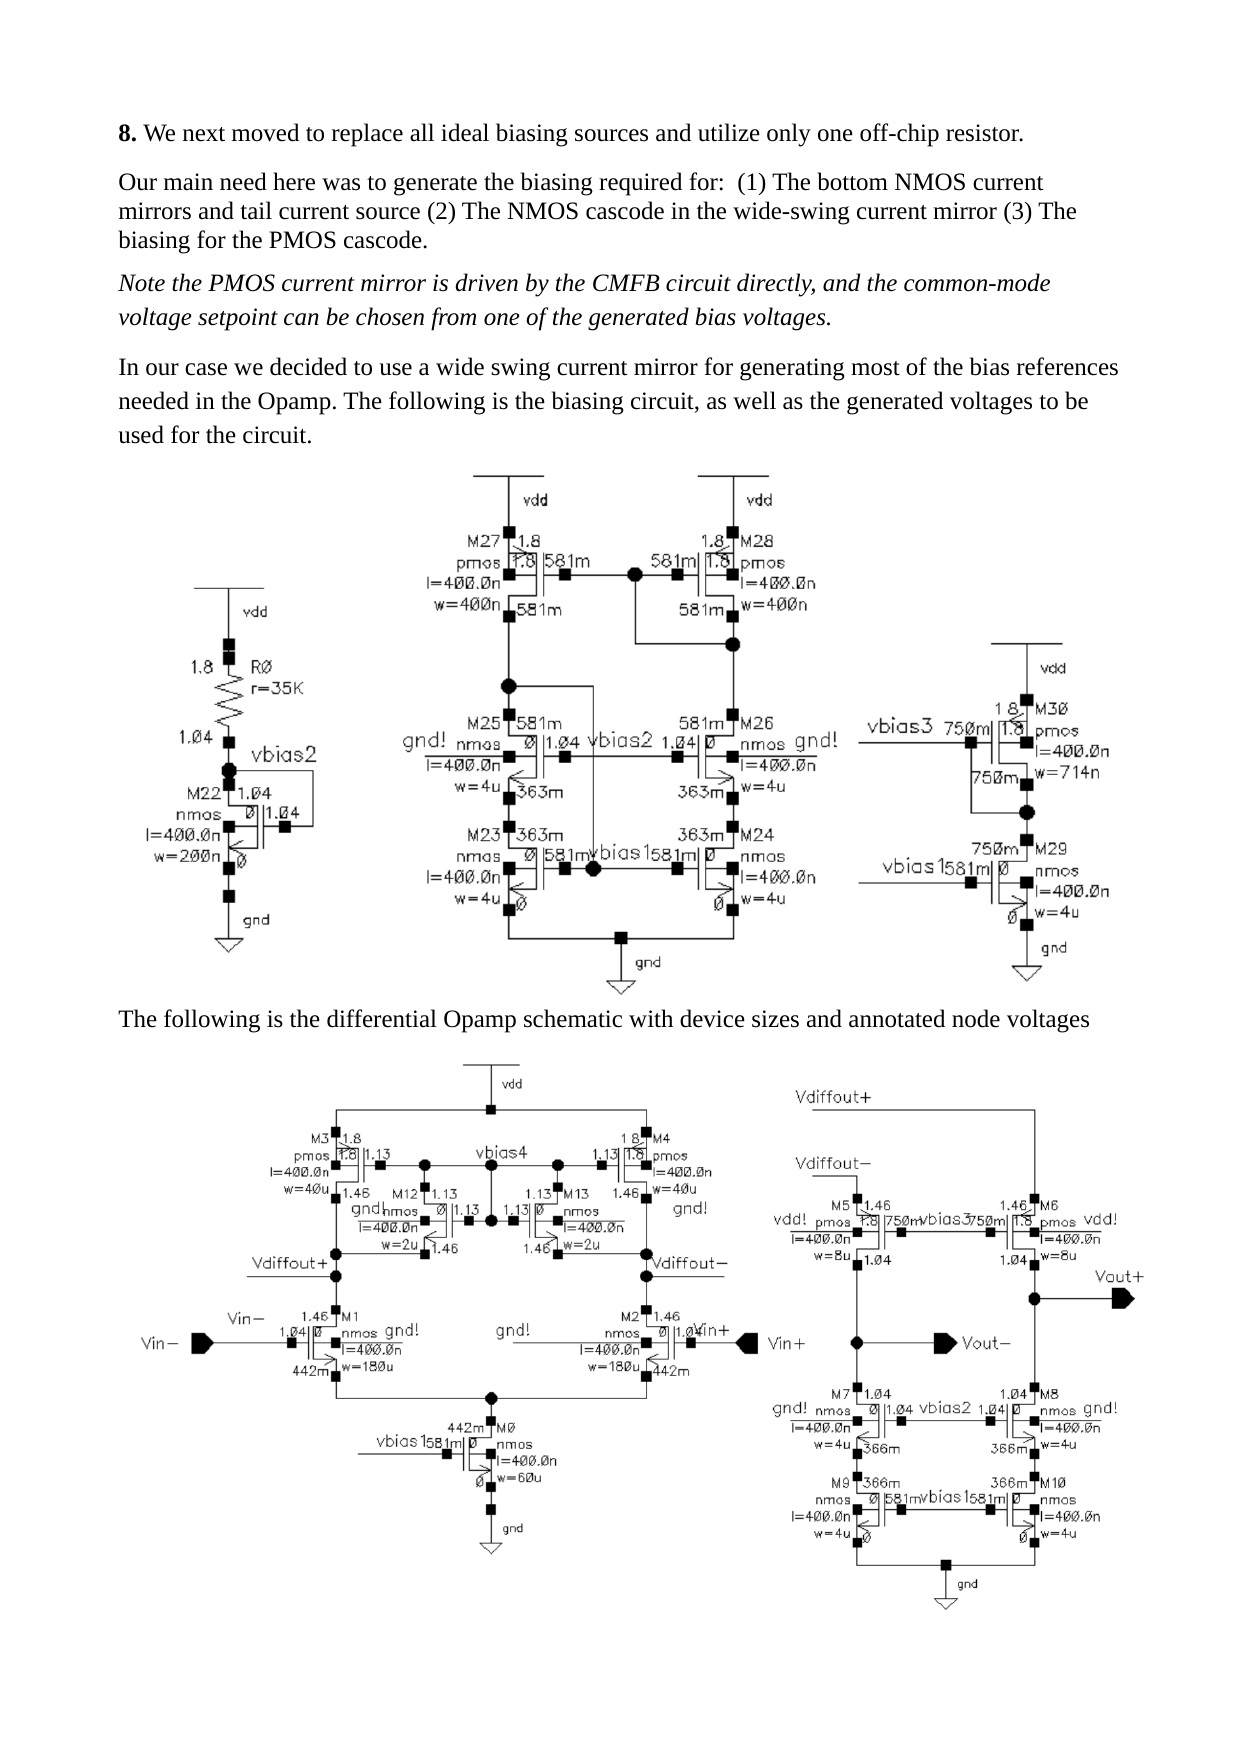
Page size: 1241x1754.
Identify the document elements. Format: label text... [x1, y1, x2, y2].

text The following is the differential Opamp schematic with device sizes and annotated node voltages [118, 998, 1122, 1032]
picture [118, 469, 1123, 998]
text In our case we decided to use a wide swing current mirror for generating most of the bias references needed in the Opamp. The following is the biasing circuit, as well as the generated voltages to be used for the circuit. [118, 352, 1122, 449]
text Our main need here was to generate the biasing required for: (1) The bottom NMOS current mirrors and tail current source (2) The NMOS cascode in the wide-swing current mirror (3) The biasing for the PMOS cascode. [118, 167, 1122, 253]
text Note the PMOS current mirror is driven by the CMFB circuit directly, and the common-mode voltage setpoint can be chosen from one of the generated bias voltages. [118, 268, 1122, 331]
picture [140, 1061, 1145, 1611]
text 8. We next moved to replace all ideal biasing sources and utilize only one off-chip resistor. [118, 118, 1122, 147]
